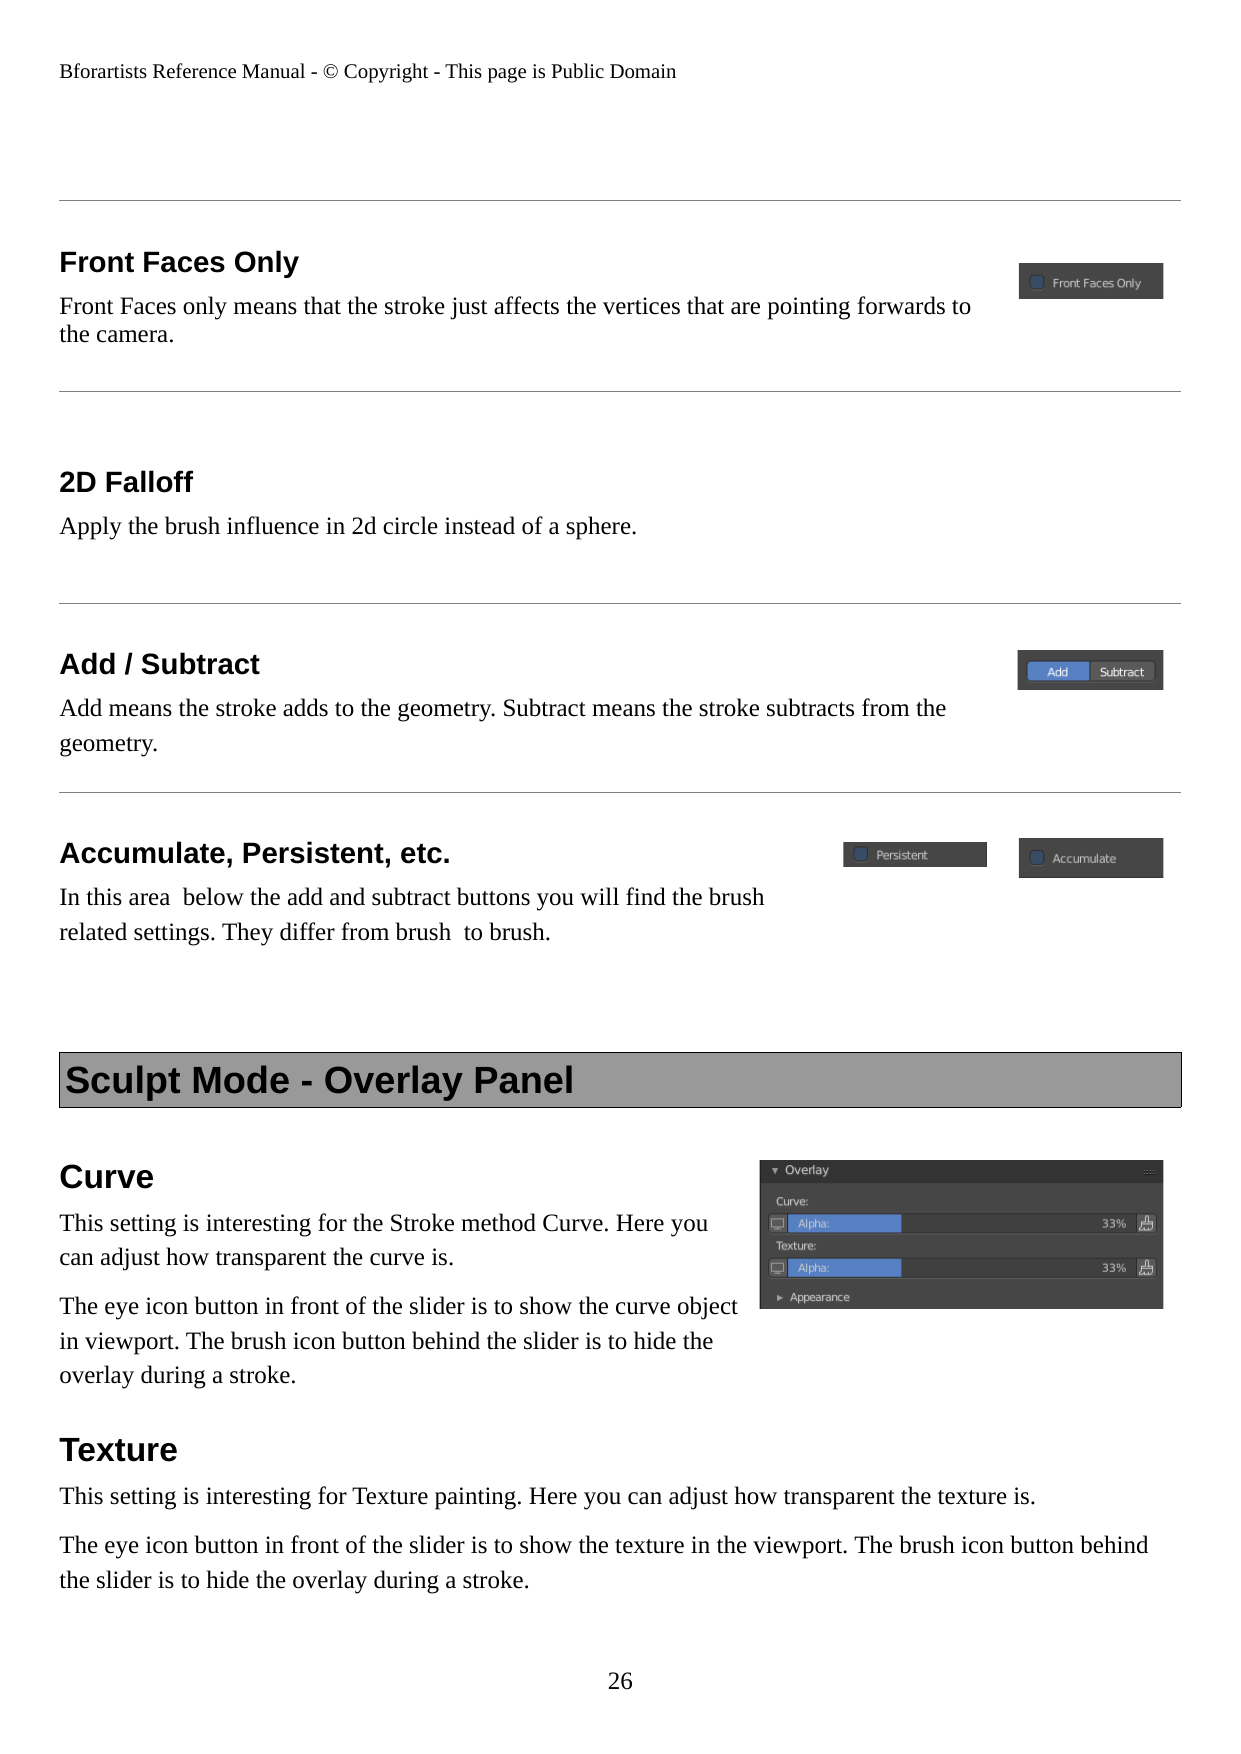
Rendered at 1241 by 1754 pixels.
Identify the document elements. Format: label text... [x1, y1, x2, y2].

text This setting is interesting for Texture painting. Here you can adjust how transparent the texture is. [59, 1481, 1181, 1510]
subtitle Curve [59, 1157, 1181, 1195]
picture [1018, 263, 1164, 299]
subtitle Accumulate, Persistent, etc. [59, 836, 1181, 869]
text Apply the brush influence in 2d circle instead of a sphere. [59, 511, 1181, 539]
text The eye icon button in front of the slider is to show the texture in the viewport. The brush icon button behind the slider is to hide the overlay during a stroke. [59, 1531, 1181, 1594]
picture [759, 1160, 1164, 1309]
text The eye icon button in front of the slider is to show the curve object in viewport. The brush icon button behind the slider is to hide the overlay during a stroke. [59, 1291, 1181, 1389]
text Add means the stroke adds to the geometry. Subtract means the stroke subtracts from the geometry. [59, 693, 1181, 757]
table_header Sculpt Mode - Overlay Panel [60, 1053, 1181, 1107]
subtitle Add / Subtract [59, 647, 1181, 681]
text In this area below the add and subtract buttons you will find the brush related settings. They differ from brush to brush. [59, 882, 1181, 945]
text Front Faces only means that the stroke just affects the vertices that are pointing forwards to the camera. [59, 291, 1181, 348]
picture [1018, 838, 1164, 878]
picture [843, 842, 987, 867]
picture [1017, 650, 1164, 690]
subtitle Texture [59, 1430, 1181, 1469]
subtitle Front Faces Only [59, 244, 1181, 278]
text This setting is interesting for the Stroke method Curve. Here you can adjust how transparent the curve is. [59, 1208, 759, 1271]
subtitle 2D Falloff [59, 464, 1181, 498]
